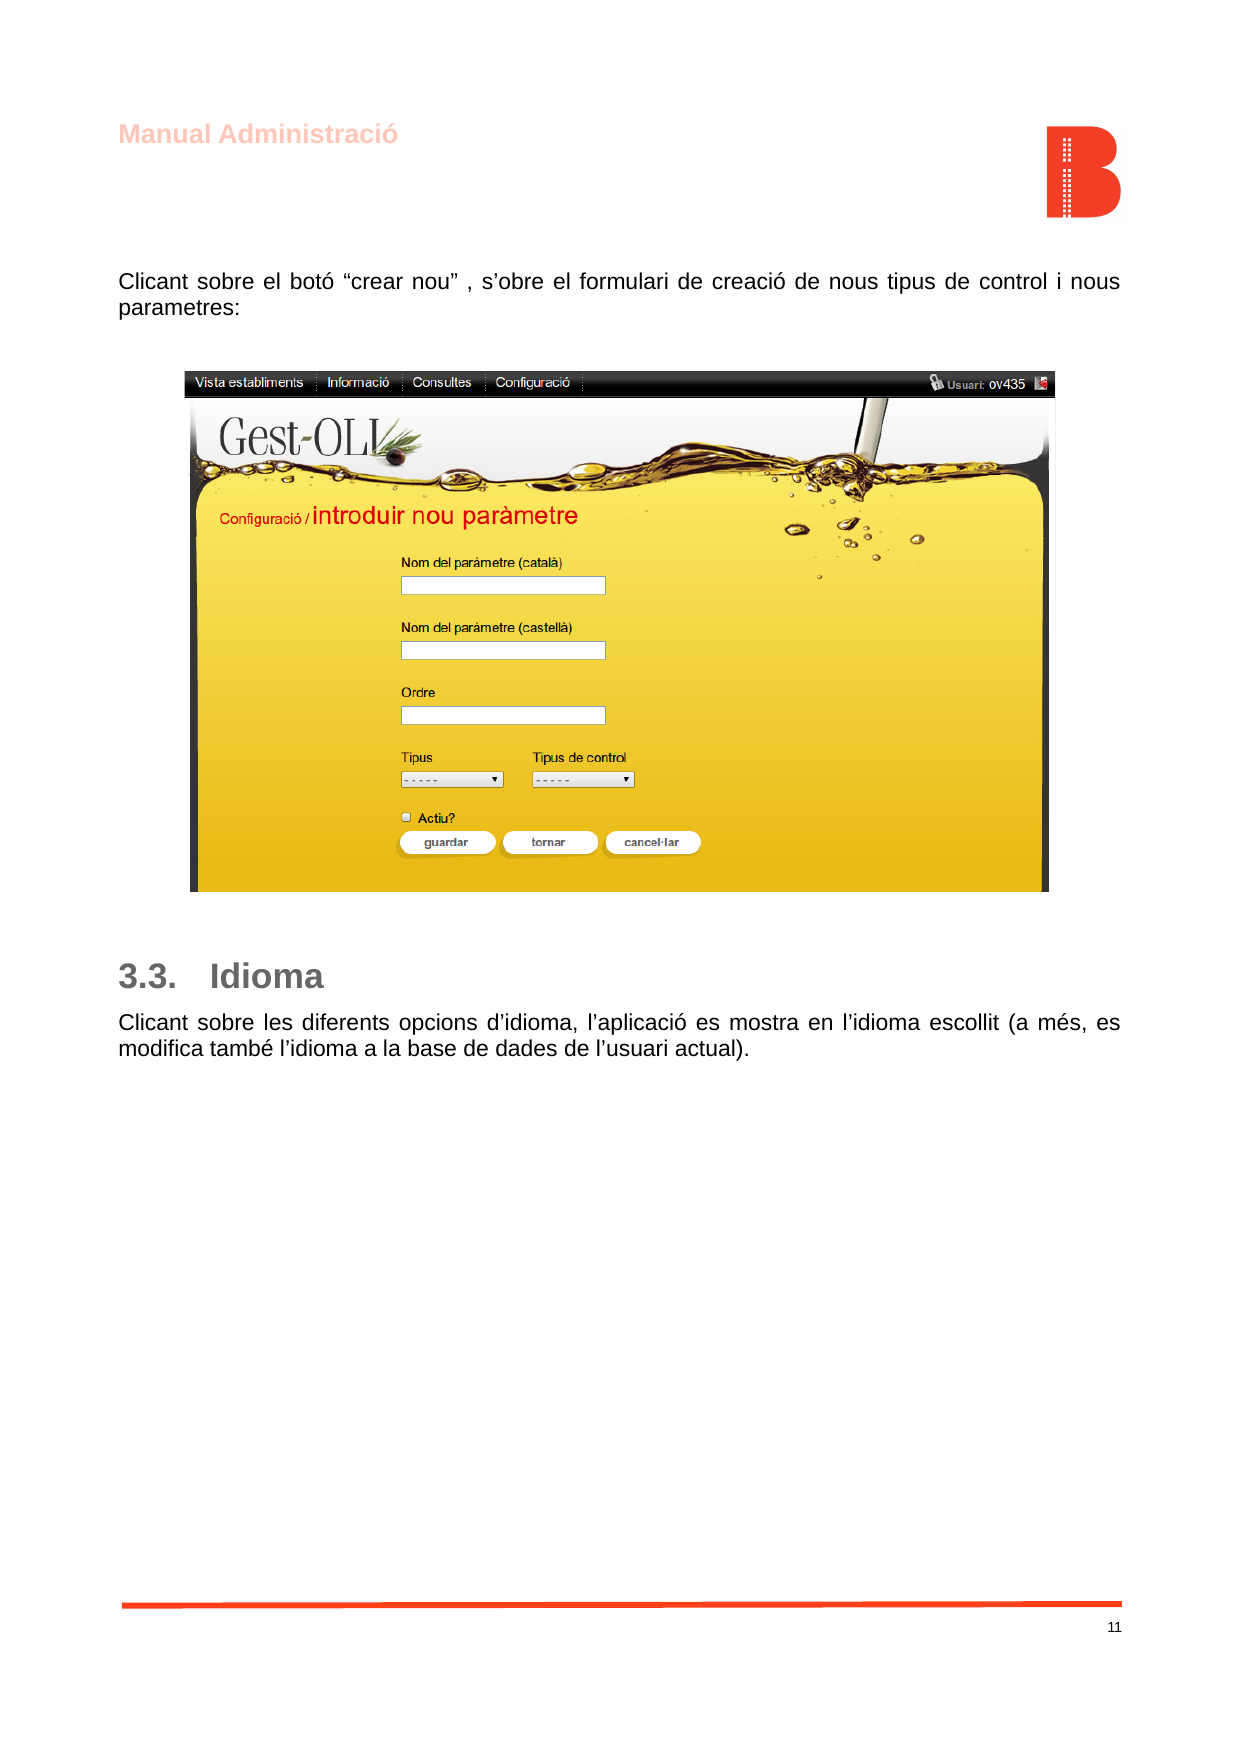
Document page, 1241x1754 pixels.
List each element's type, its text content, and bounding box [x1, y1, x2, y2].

picture [184, 371, 1056, 892]
text Clicant sobre les diferents opcions d’idioma, l’aplicació es mostra en l’idioma escollit (a més, es modifica també l’idioma a la base de dades de l’usuari actual). [118, 1008, 1122, 1061]
subtitle Idioma [118, 955, 1122, 996]
text Clicant sobre el botó “crear nou” , s’obre el formulari de creació de nous tipus de control i nous parametres: [118, 268, 1122, 320]
picture [1036, 124, 1130, 221]
